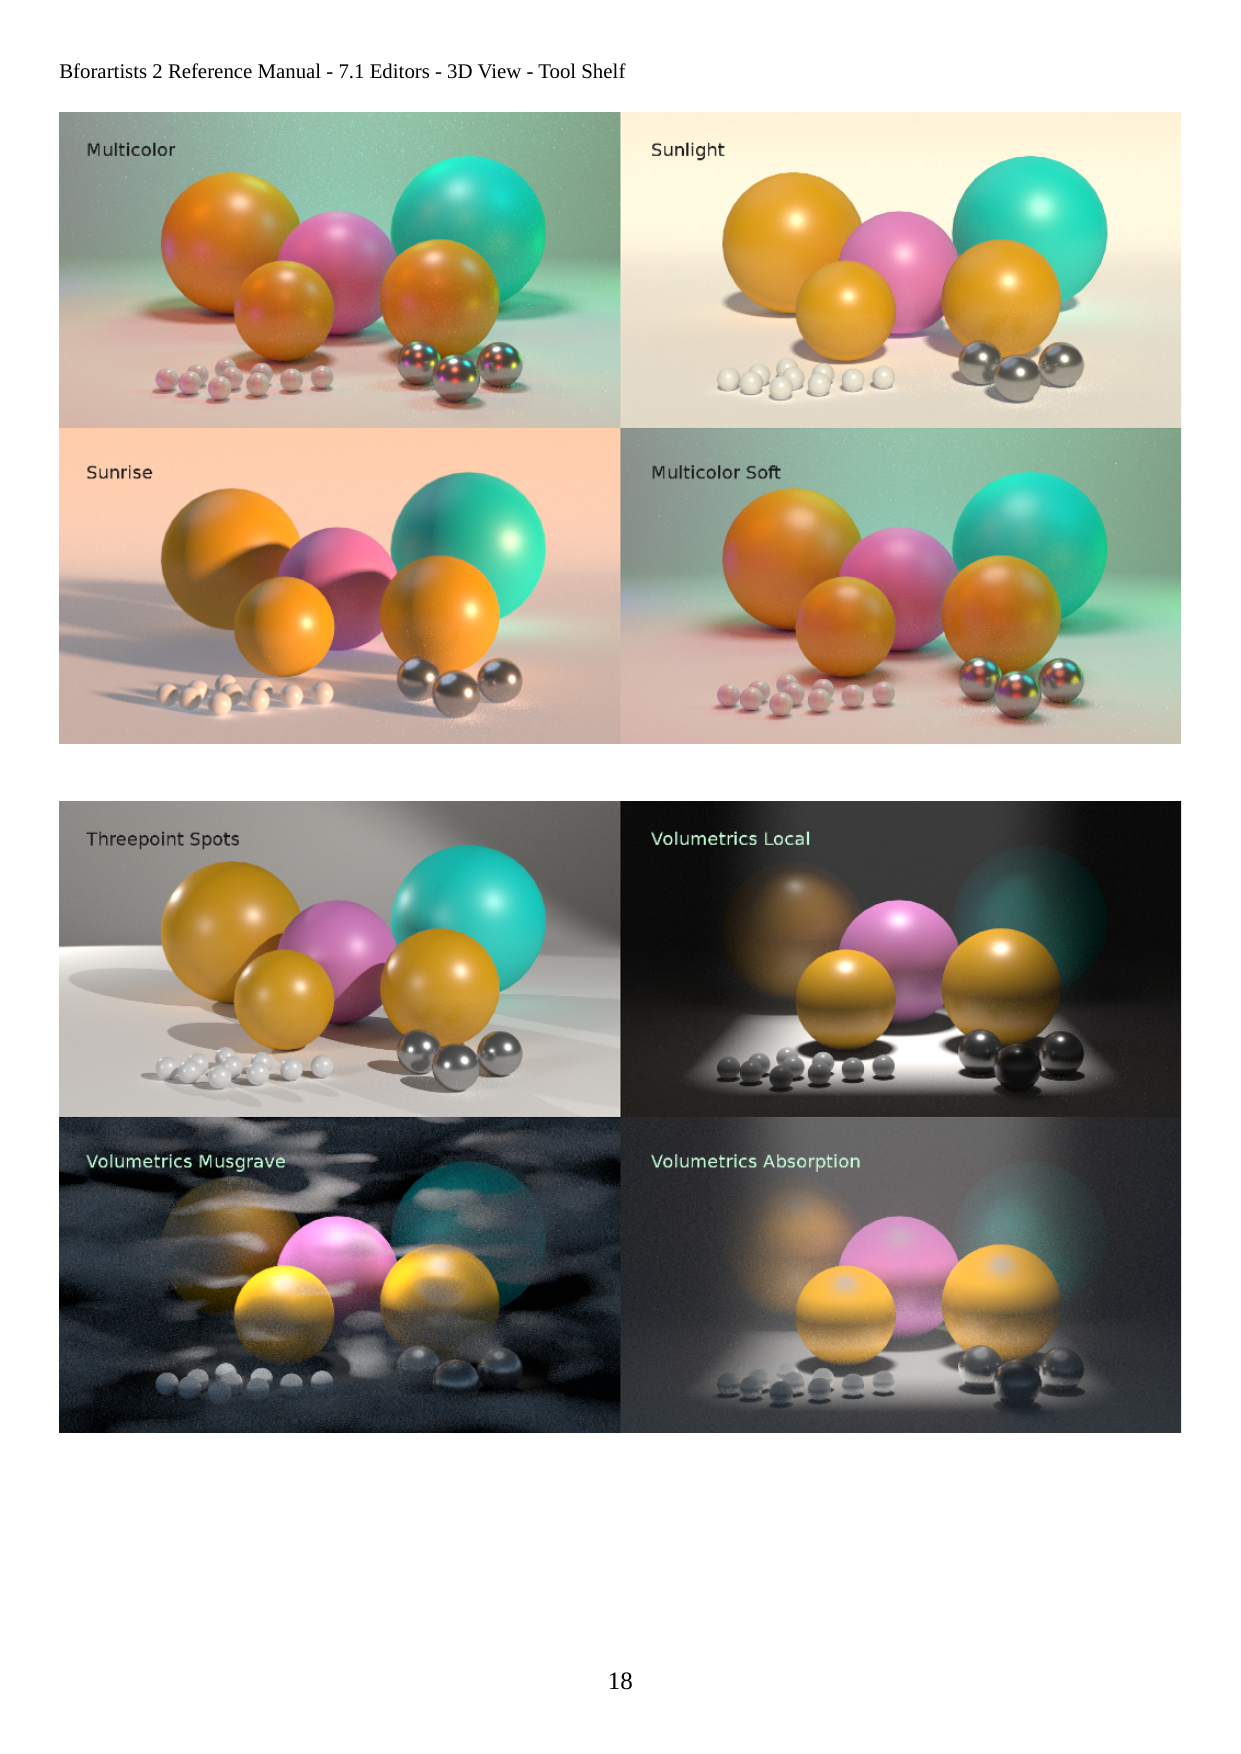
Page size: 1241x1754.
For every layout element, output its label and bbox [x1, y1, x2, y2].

picture [59, 801, 1182, 1433]
picture [59, 112, 1182, 744]
